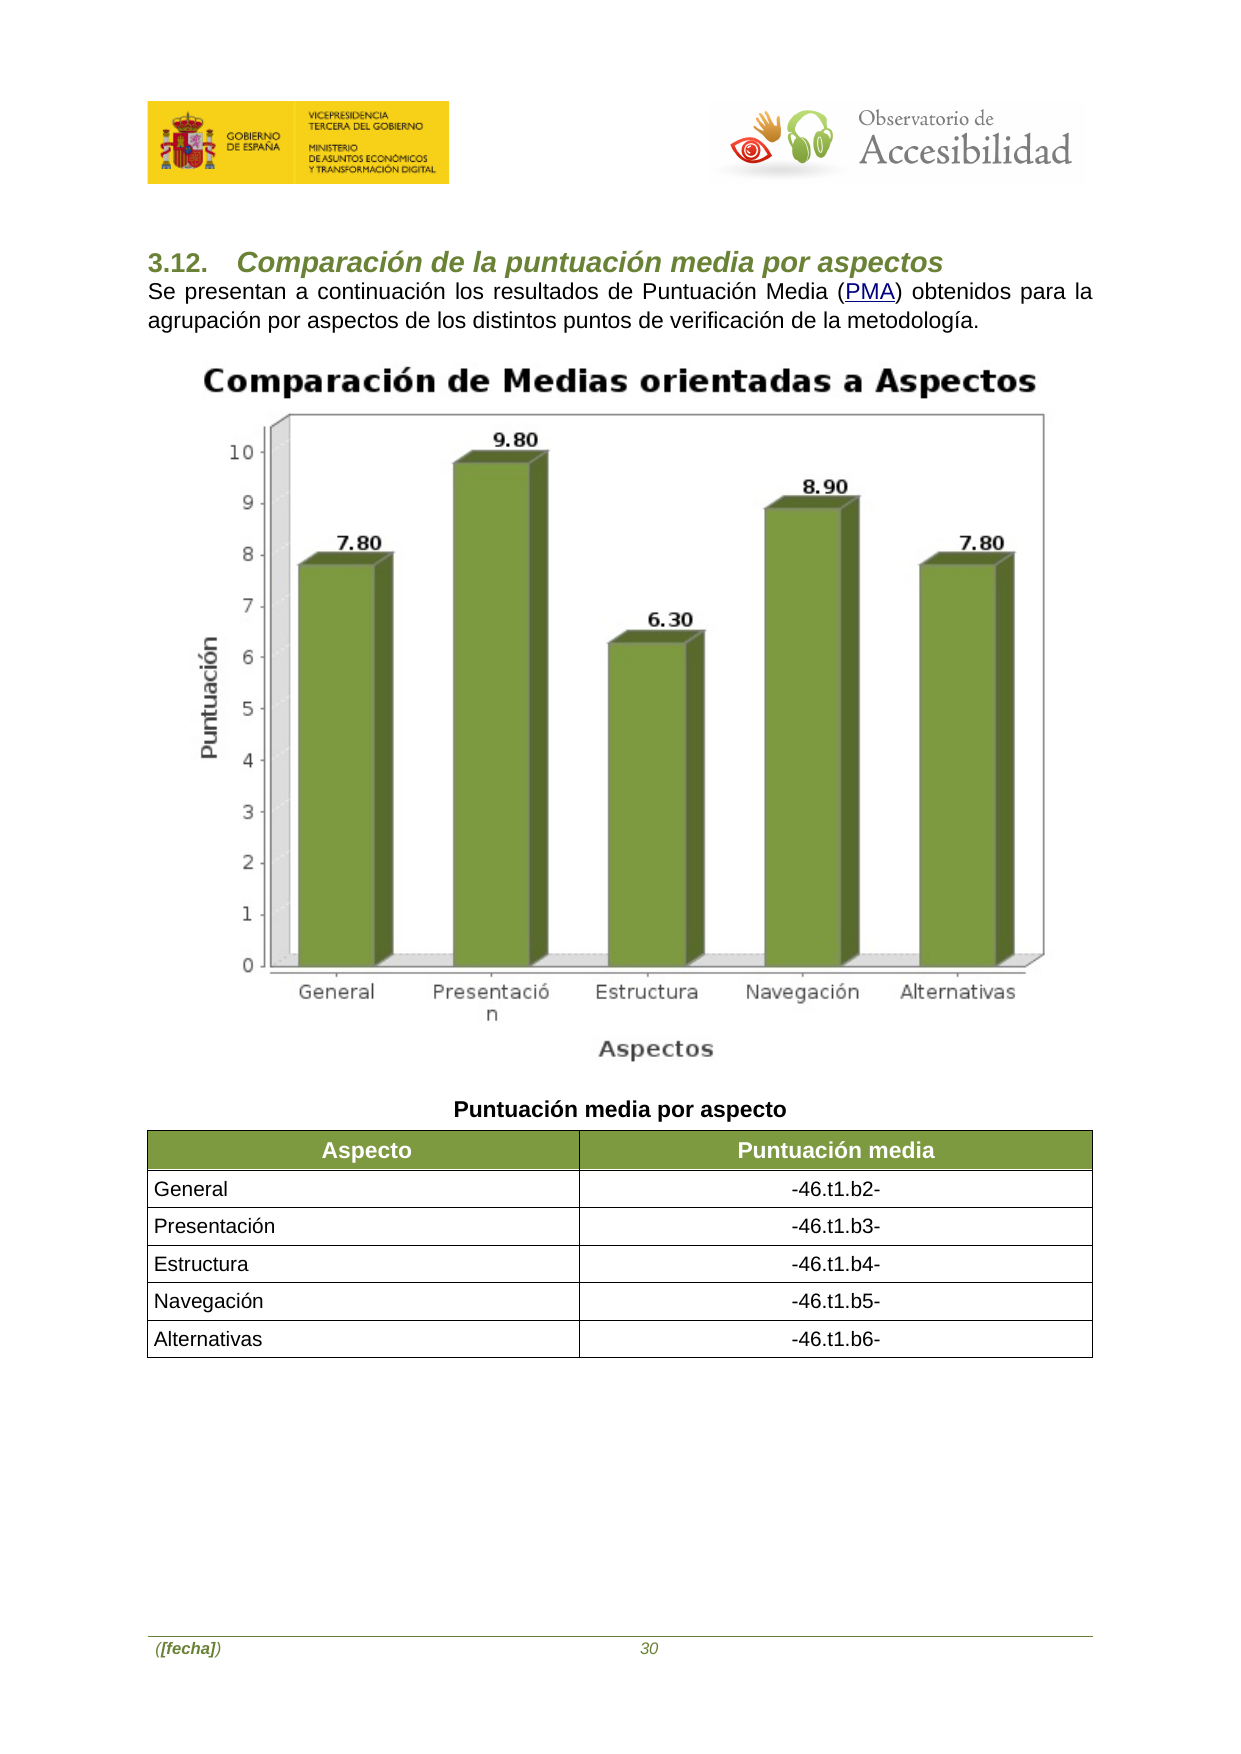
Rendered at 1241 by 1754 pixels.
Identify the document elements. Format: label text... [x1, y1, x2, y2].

table_cell -46.t1.b4- [580, 1246, 1092, 1282]
text Puntuación media por aspecto [148, 1096, 1092, 1122]
subtitle Comparación de la puntuación media por aspectos [148, 245, 1092, 278]
table_cell -46.t1.b6- [580, 1321, 1092, 1357]
table_cell Presentación [148, 1208, 579, 1244]
picture [178, 361, 1062, 1071]
table_cell -46.t1.b2- [580, 1171, 1092, 1207]
table_cell -46.t1.b3- [580, 1208, 1092, 1244]
table_header Aspecto [148, 1131, 579, 1169]
table_cell Estructura [148, 1246, 579, 1282]
table_cell Alternativas [148, 1321, 579, 1357]
table_cell General [148, 1171, 579, 1207]
table_cell -46.t1.b5- [580, 1283, 1092, 1319]
table_header Puntuación media [580, 1131, 1092, 1169]
picture [710, 101, 1086, 184]
text Se presentan a continuación los resultados de Puntuación Media (PMA) obtenidos para la agrupación por aspectos de los distintos puntos de verificación de la metodología. [148, 278, 1092, 333]
table_cell Navegación [148, 1283, 579, 1319]
picture [147, 101, 450, 184]
